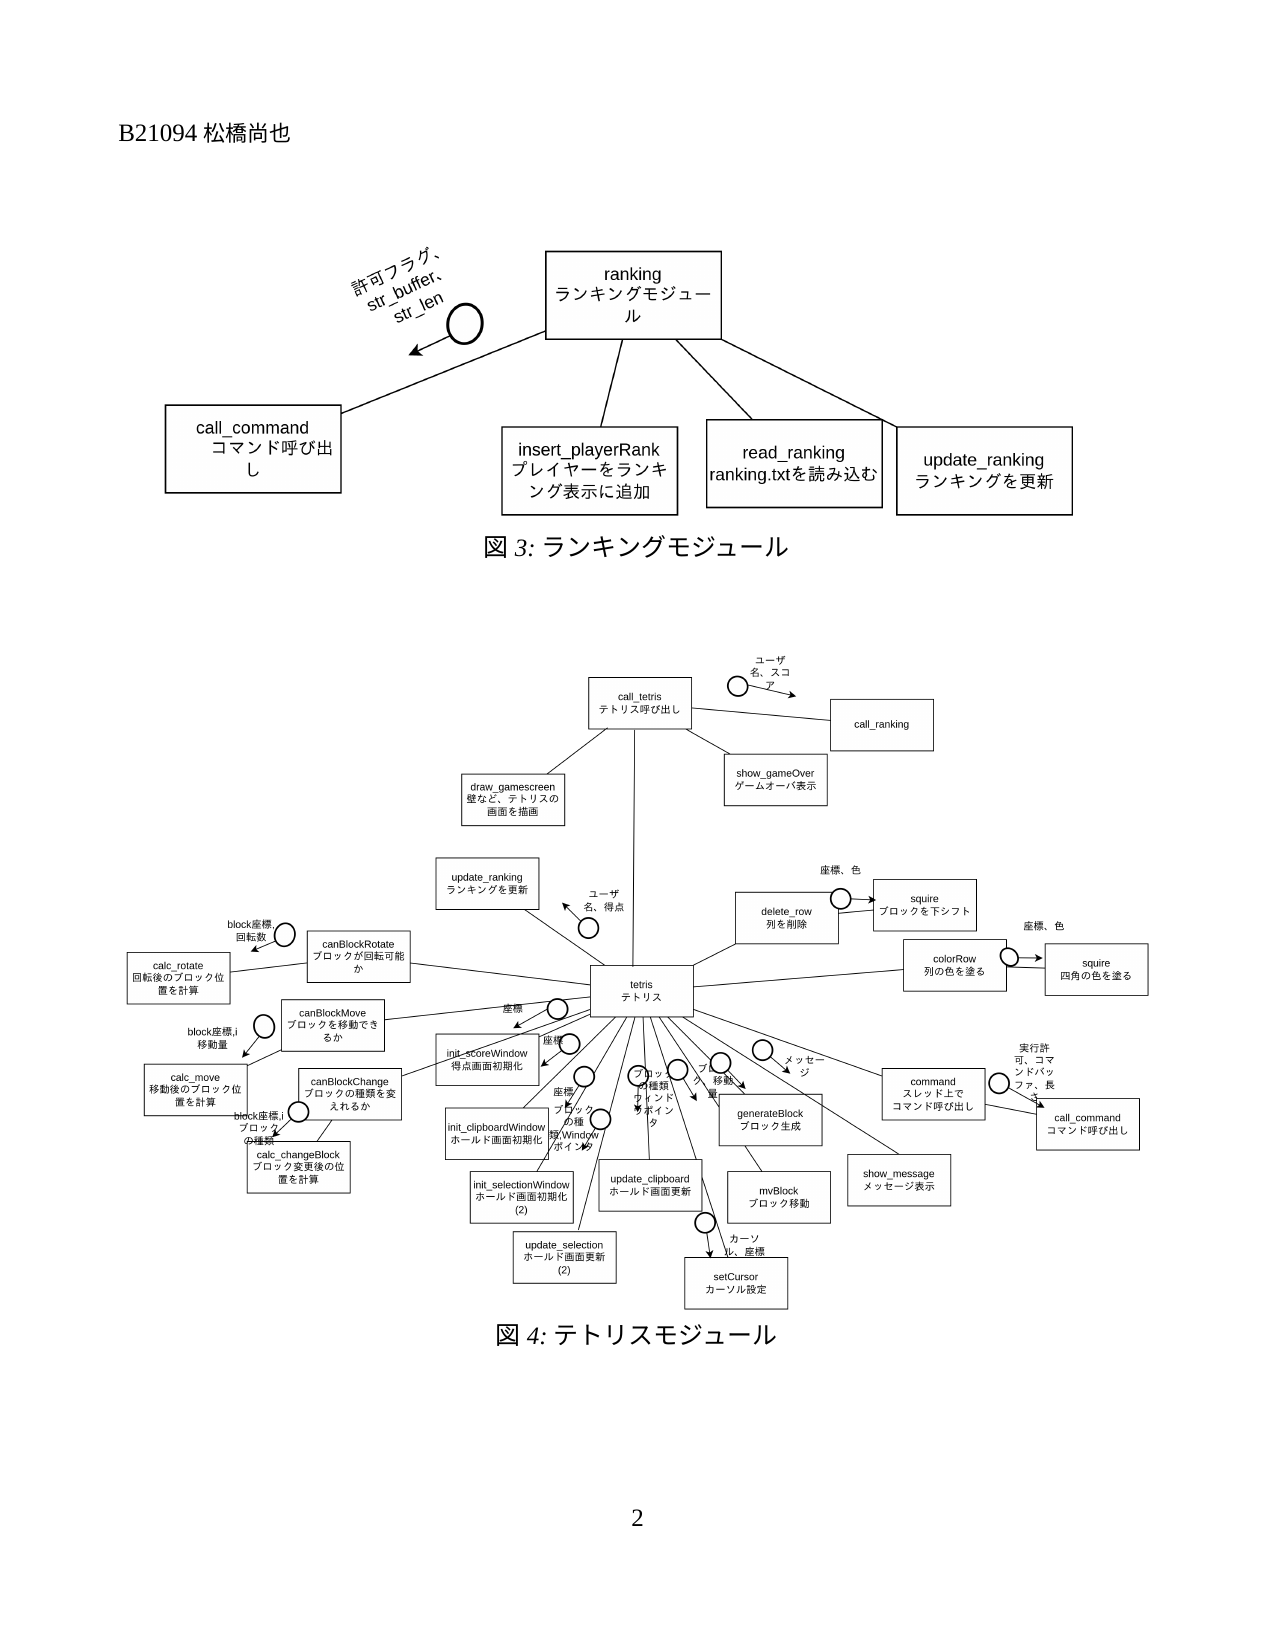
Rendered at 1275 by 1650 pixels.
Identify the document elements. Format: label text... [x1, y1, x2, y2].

text 図 4: テトリスモジュール [118, 1318, 1157, 1351]
text 図 3: ランキングモジュール [223, 530, 1052, 564]
picture [150, 195, 1089, 530]
picture [118, 646, 1157, 1318]
